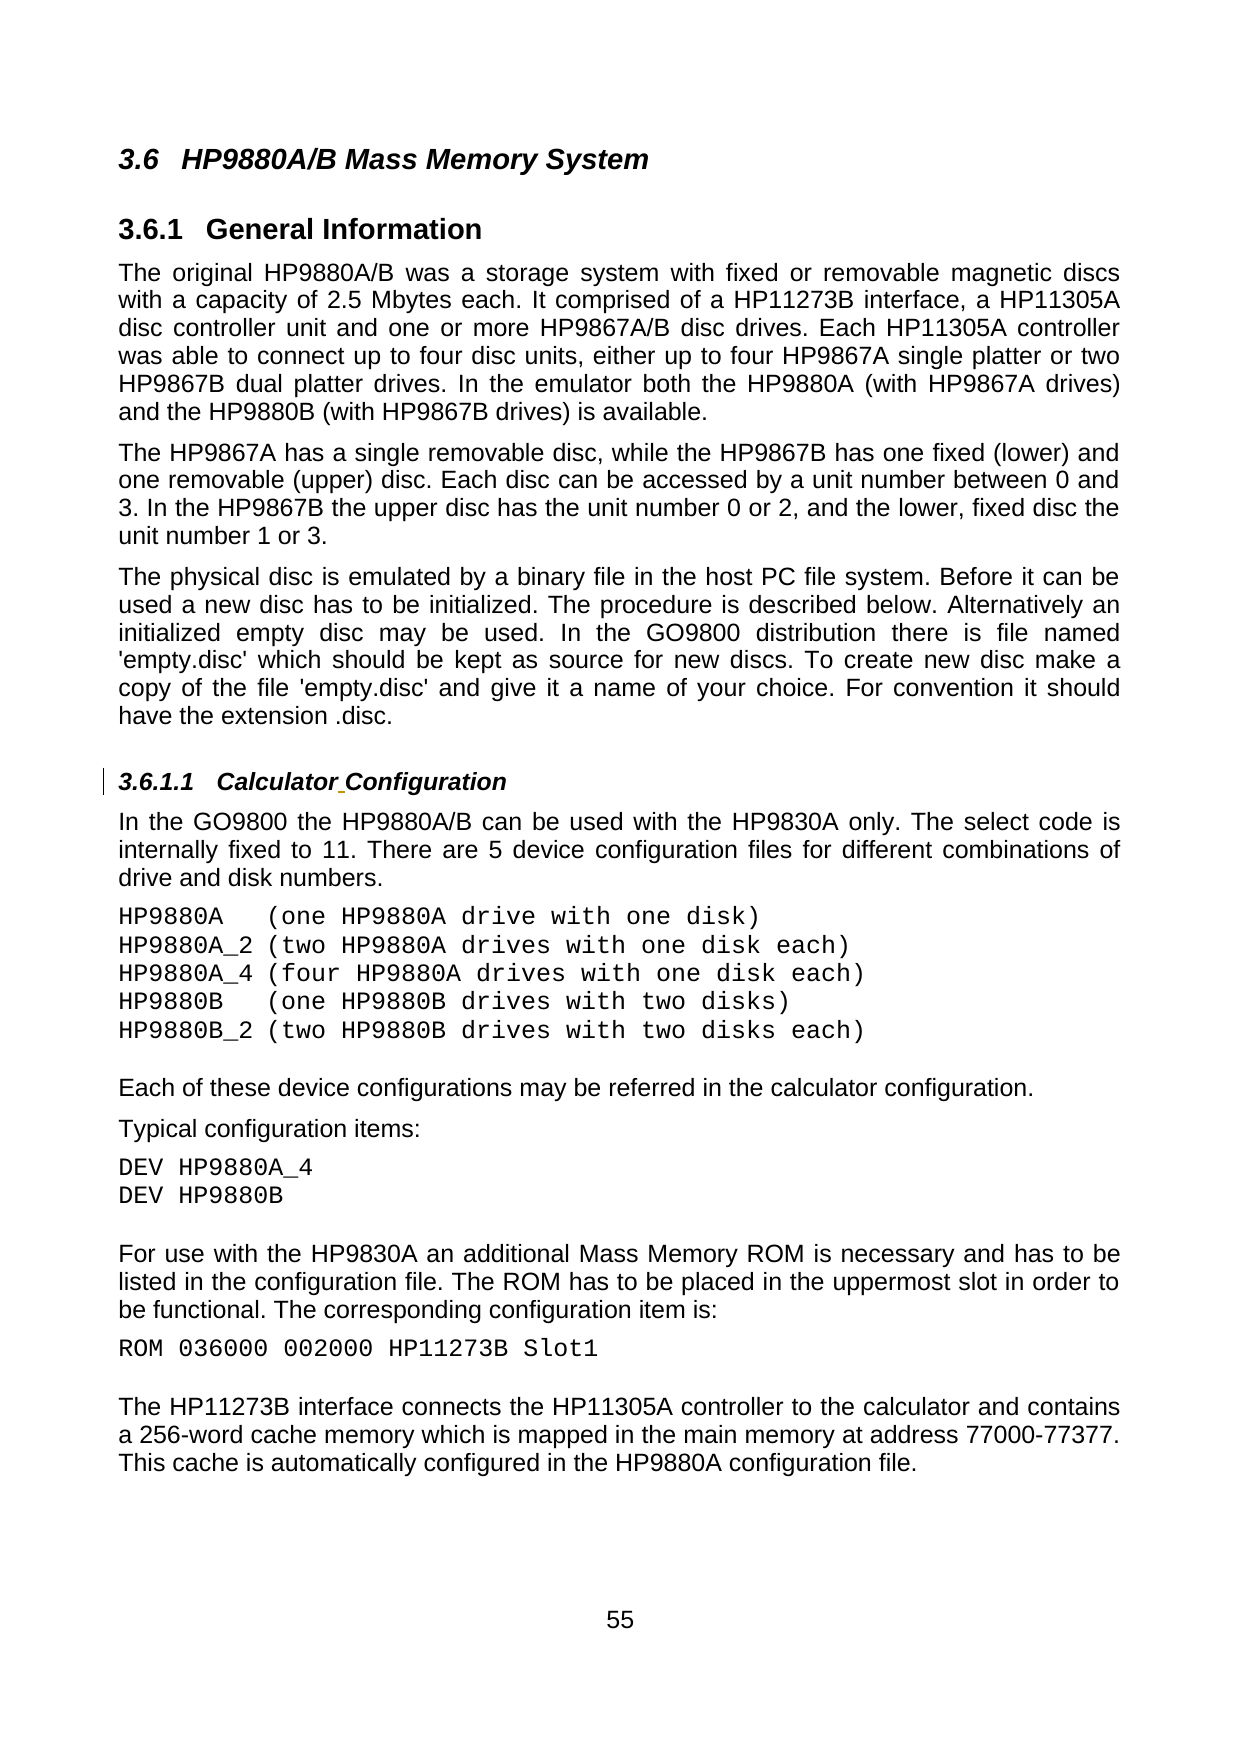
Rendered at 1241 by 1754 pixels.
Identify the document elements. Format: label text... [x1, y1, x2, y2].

text DEV HP9880B [118, 1183, 1122, 1211]
text The original HP9880A/B was a storage system with fixed or removable magnetic discs with a capacity of 2.5 Mbytes each. It comprised of a HP11273B interface, a HP11305A disc controller unit and one or more HP9867A/B disc drives. Each HP11305A controller was able to connect up to four disc units, either up to four HP9867A single platter or two HP9867B dual platter drives. In the emulator both the HP9880A (with HP9867A drives) and the HP9880B (with HP9867B drives) is available. [118, 258, 1122, 426]
text DEV HP9880A_4 [118, 1155, 1122, 1183]
text HP9880B (one HP9880B drives with two disks) [118, 989, 1122, 1017]
text HP9880B_2 (two HP9880B drives with two disks each) [118, 1017, 1122, 1046]
text HP9880A_4 (four HP9880A drives with one disk each) [118, 961, 1122, 989]
text The HP9867A has a single removable disc, while the HP9867B has one fixed (lower) and one removable (upper) disc. Each disc can be accessed by a unit number between 0 and 3. In the HP9867B the upper disc has the unit number 0 or 2, and the lower, fixed disc the unit number 1 or 3. [118, 438, 1122, 550]
subtitle HP9880A/B Mass Memory System [118, 143, 1122, 176]
text In the GO9800 the HP9880A/B can be used with the HP9830A only. The select code is internally fixed to 11. There are 5 device configuration files for different combinations of drive and disk numbers. [118, 808, 1122, 891]
text For use with the HP9830A an additional Mass Memory ROM is necessary and has to be listed in the configuration file. The ROM has to be placed in the uppermost slot in order to be functional. The corresponding configuration item is: [118, 1240, 1122, 1323]
text Each of these device configurations may be referred in the calculator configuration. [118, 1074, 1122, 1102]
subtitle General Information [118, 213, 1122, 246]
text Typical configuration items: [118, 1114, 1122, 1142]
text HP9880A_2 (two HP9880A drives with one disk each) [118, 932, 1122, 961]
text The physical disc is emulated by a binary file in the host PC file system. Before it can be used a new disc has to be initialized. The procedure is described below. Alternatively an initialized empty disc may be used. In the GO9800 distribution there is file named 'empty.disc' which should be kept as source for new discs. To create new disc make a copy of the file 'empty.disc' and give it a name of your choice. For convention it should have the extension .disc. [118, 562, 1122, 730]
text The HP11273B interface connects the HP11305A controller to the calculator and contains a 256-word cache memory which is mapped in the main memory at address 77000-77377. This cache is automatically configured in the HP9880A configuration file. [118, 1393, 1122, 1476]
text ROM 036000 002000 HP11273B Slot1 [118, 1336, 1122, 1364]
subtitle Calculator Configuration [118, 767, 1122, 795]
text HP9880A (one HP9880A drive with one disk) [118, 904, 1122, 932]
